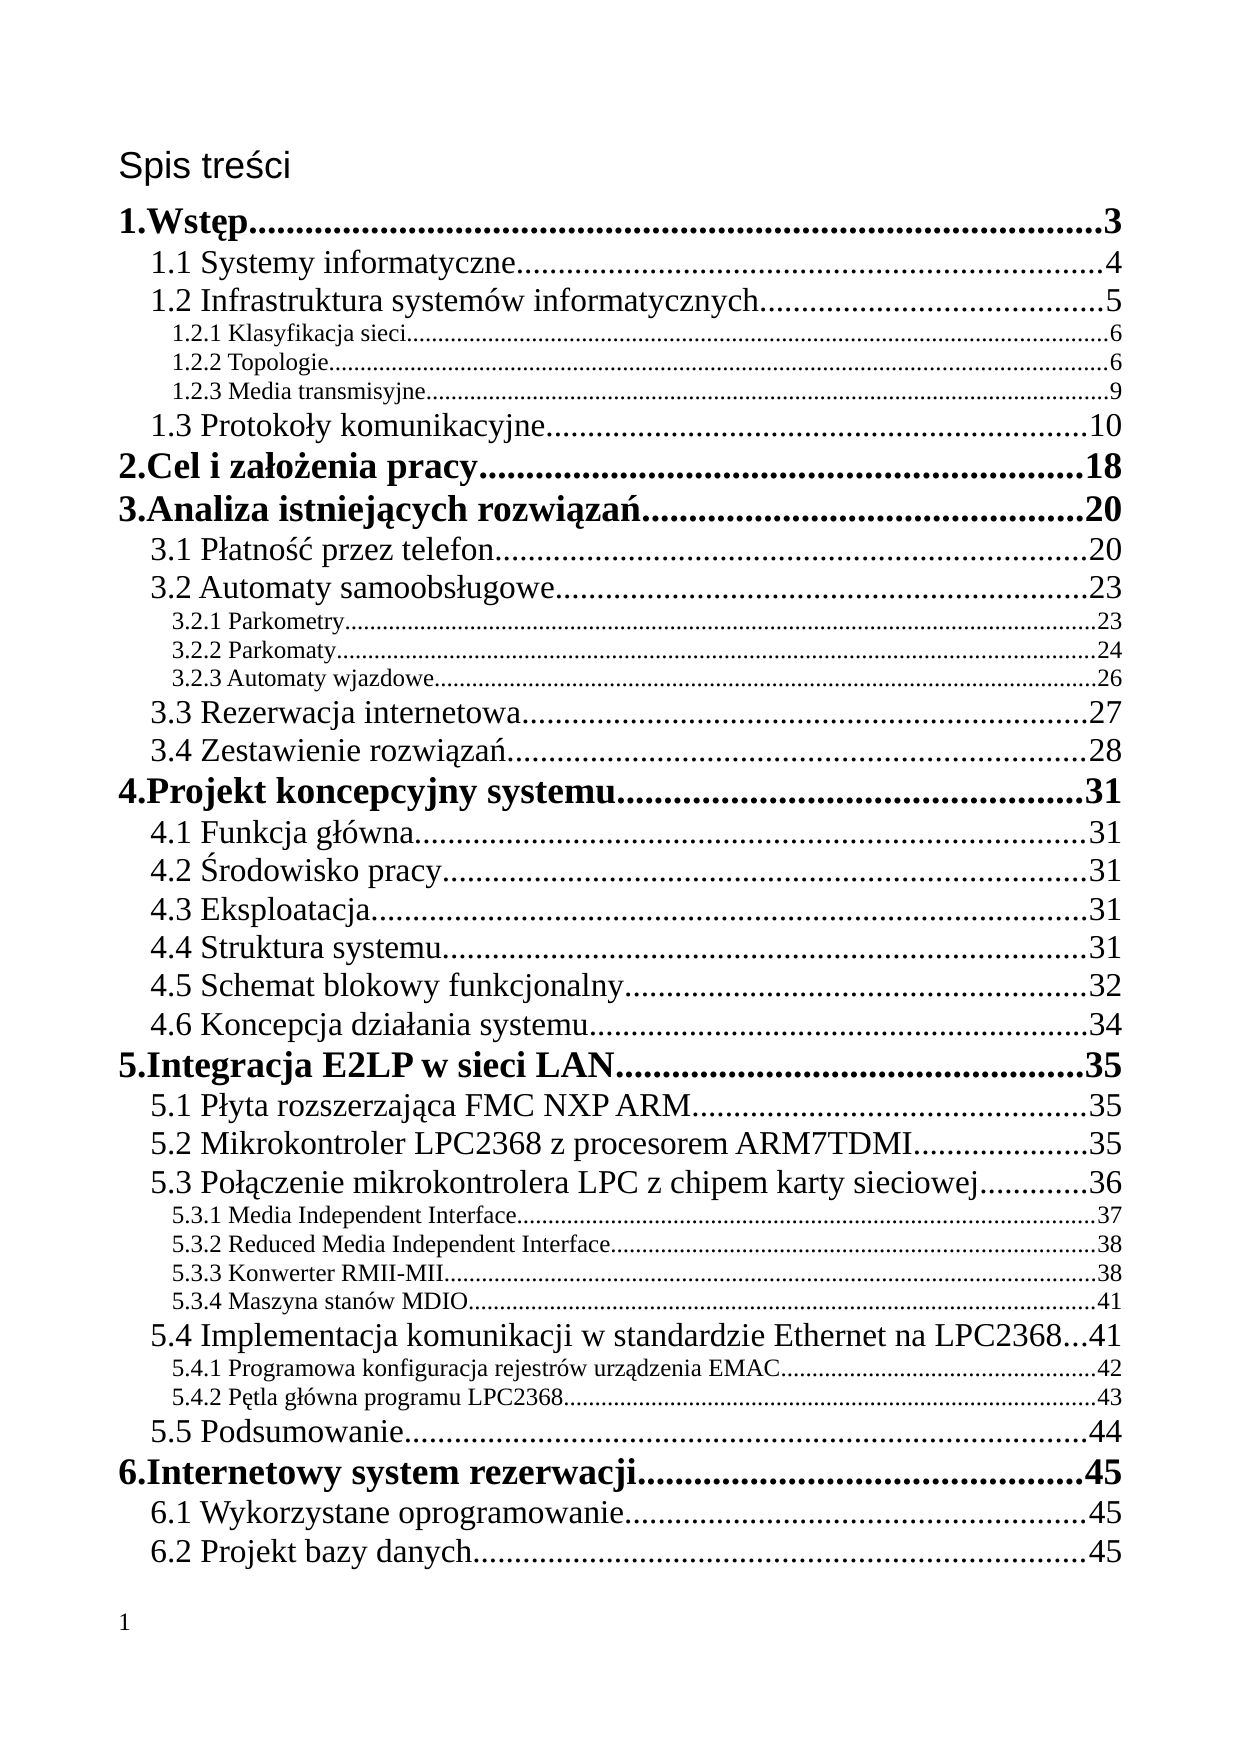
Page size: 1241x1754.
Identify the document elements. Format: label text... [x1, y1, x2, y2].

text 5.4.2 Pętla główna programu LPC2368 43 [118, 1382, 1122, 1411]
text 5.4.1 Programowa konfiguracja rejestrów urządzenia EMAC 42 [118, 1353, 1122, 1382]
text 5.5 Podsumowanie 44 [118, 1411, 1122, 1449]
text 3.4 Zestawienie rozwiązań 28 [118, 731, 1122, 769]
text 4.5 Schemat blokowy funkcjonalny 32 [118, 965, 1122, 1004]
text 2.Cel i założenia pracy 18 [118, 443, 1122, 486]
text 1.2.2 Topologie 6 [118, 347, 1122, 376]
text 5.3.3 Konwerter RMII-MII 38 [118, 1258, 1122, 1286]
text 1.2.1 Klasyfikacja sieci 6 [118, 318, 1122, 347]
text 5.3.1 Media Independent Interface 37 [118, 1200, 1122, 1229]
text 4.4 Struktura systemu 31 [118, 927, 1122, 965]
text 1.1 Systemy informatyczne 4 [118, 242, 1122, 280]
subtitle Spis treści [118, 143, 1122, 186]
text 3.1 Płatność przez telefon 20 [118, 529, 1122, 568]
text 3.Analiza istniejących rozwiązań 20 [118, 486, 1122, 529]
text 4.3 Eksploatacja 31 [118, 889, 1122, 927]
text 3.2.3 Automaty wjazdowe 26 [118, 663, 1122, 692]
text 1.2.3 Media transmisyjne 9 [118, 376, 1122, 405]
text 5.3 Połączenie mikrokontrolera LPC z chipem karty sieciowej 36 [118, 1162, 1122, 1200]
text 4.1 Funkcja główna 31 [118, 812, 1122, 850]
text 1.Wstęp 3 [118, 199, 1122, 242]
text 5.3.2 Reduced Media Independent Interface 38 [118, 1229, 1122, 1258]
text 6.Internetowy system rezerwacji 45 [118, 1449, 1122, 1492]
text 5.3.4 Maszyna stanów MDIO 41 [118, 1286, 1122, 1315]
text 1.2 Infrastruktura systemów informatycznych 5 [118, 280, 1122, 318]
text 3.2 Automaty samoobsługowe 23 [118, 568, 1122, 606]
text 5.2 Mikrokontroler LPC2368 z procesorem ARM7TDMI 35 [118, 1123, 1122, 1162]
text 5.1 Płyta rozszerzająca FMC NXP ARM 35 [118, 1085, 1122, 1123]
text 3.2.2 Parkomaty 24 [118, 635, 1122, 663]
text 5.Integracja E2LP w sieci LAN 35 [118, 1042, 1122, 1085]
text 4.2 Środowisko pracy 31 [118, 850, 1122, 889]
text 3.2.1 Parkometry 23 [118, 606, 1122, 635]
text 3.3 Rezerwacja internetowa 27 [118, 692, 1122, 731]
text 4.6 Koncepcja działania systemu 34 [118, 1004, 1122, 1042]
text 6.1 Wykorzystane oprogramowanie 45 [118, 1492, 1122, 1531]
text 6.2 Projekt bazy danych 45 [118, 1531, 1122, 1569]
text 4.Projekt koncepcyjny systemu 31 [118, 769, 1122, 812]
text 1.3 Protokoły komunikacyjne 10 [118, 405, 1122, 443]
text 5.4 Implementacja komunikacji w standardzie Ethernet na LPC2368 41 [118, 1315, 1122, 1353]
